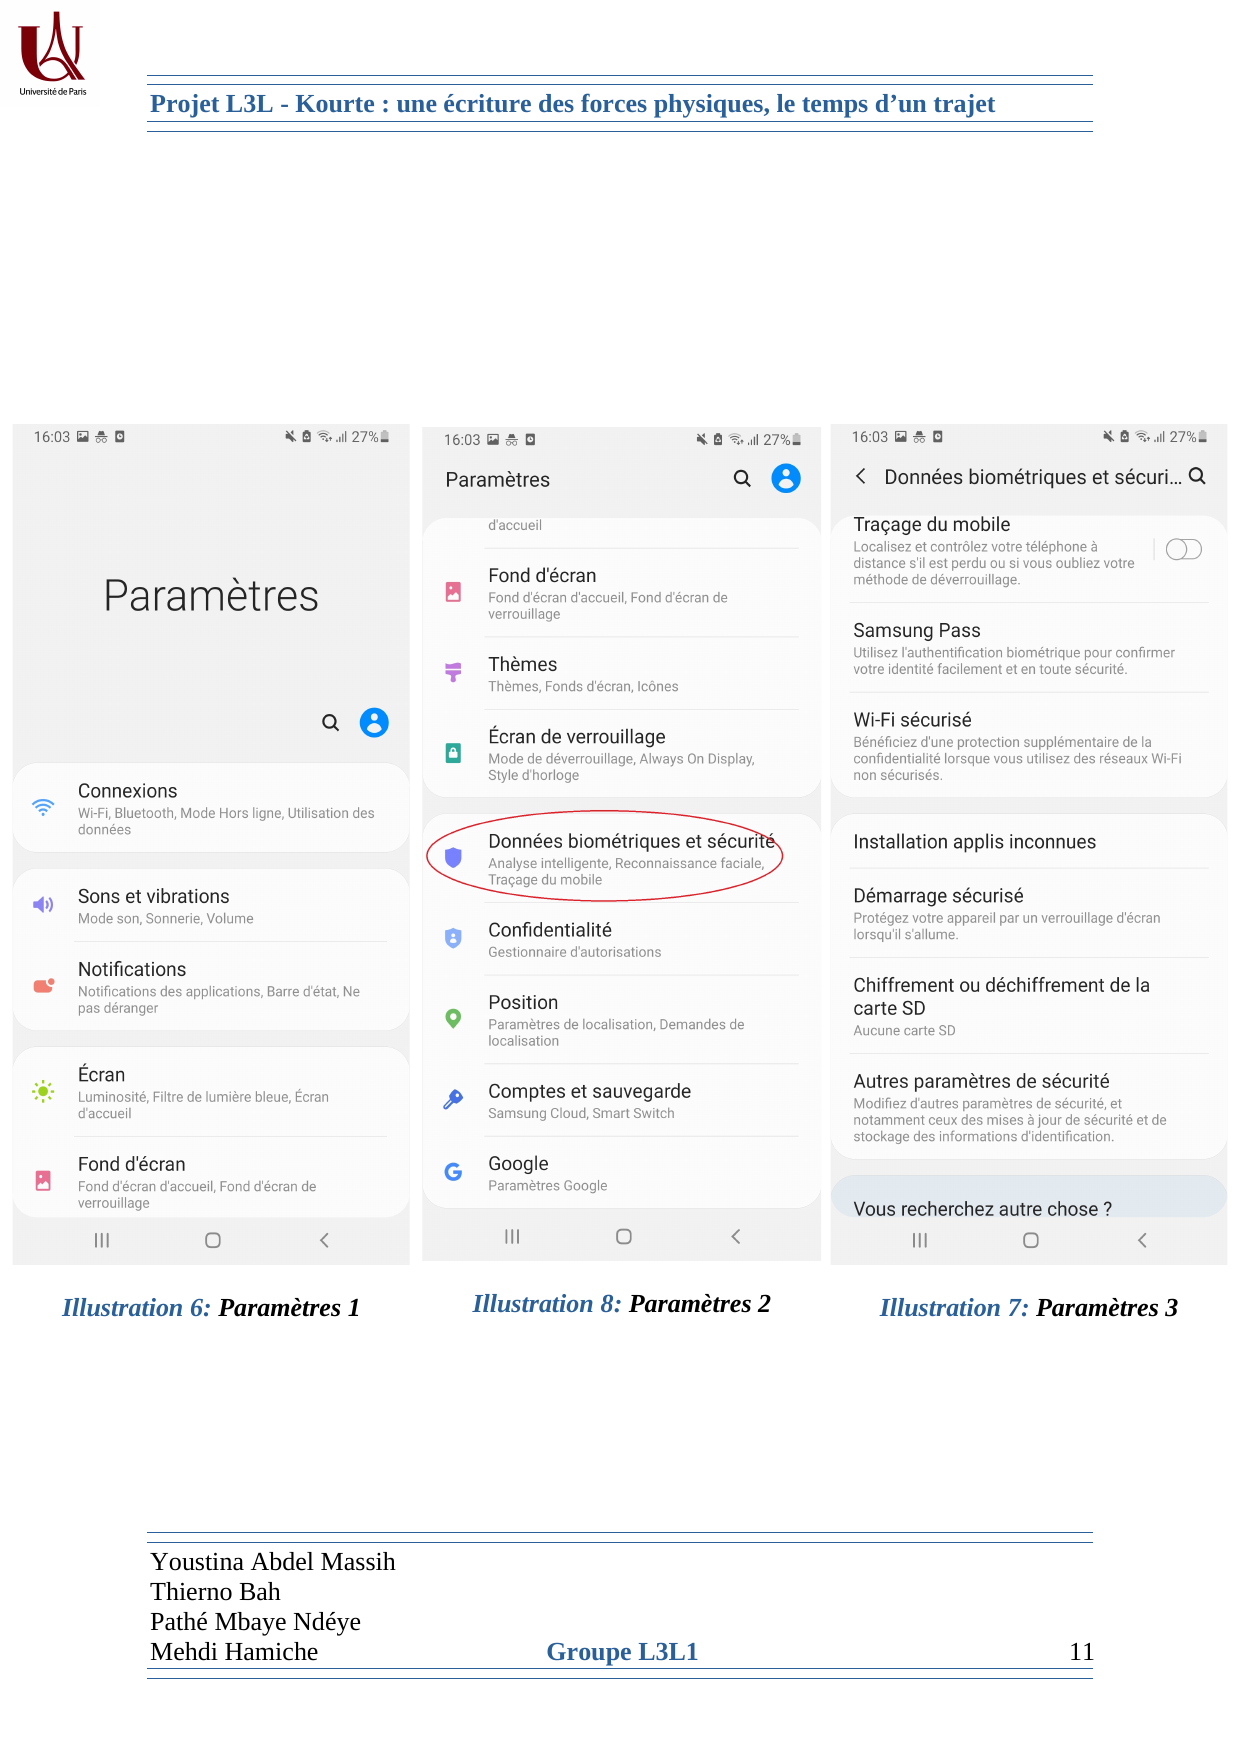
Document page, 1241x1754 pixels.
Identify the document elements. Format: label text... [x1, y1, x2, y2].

picture [12, 424, 410, 1265]
list Illustration 7: Paramètres 3 [821, 424, 1240, 1322]
list Illustration 8: Paramètres 2 [422, 1261, 821, 1318]
picture [830, 424, 1228, 1265]
list Illustration 6: Paramètres 1 [0, 424, 422, 1322]
picture [422, 427, 822, 1261]
picture [0, 0, 101, 107]
